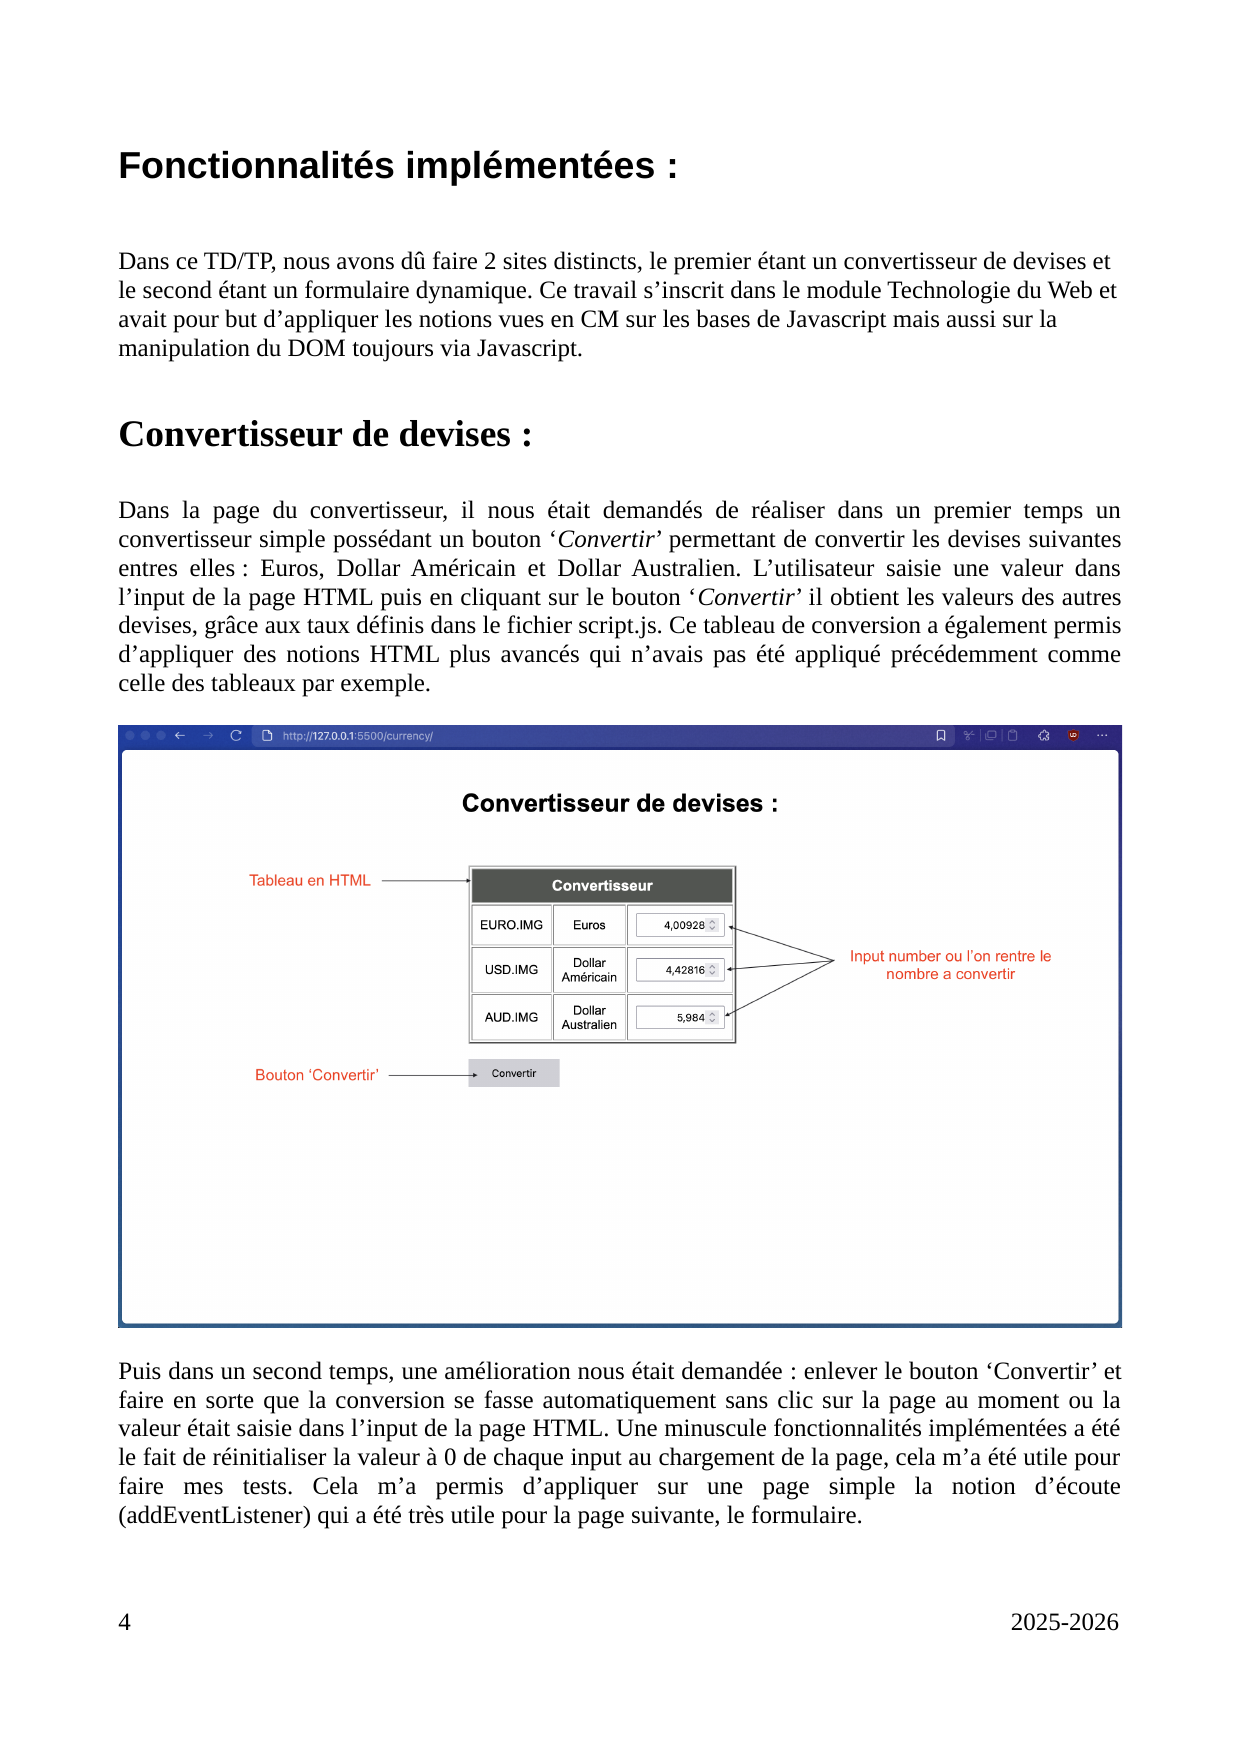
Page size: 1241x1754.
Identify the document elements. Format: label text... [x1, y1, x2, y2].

picture [118, 725, 1123, 1328]
text Puis dans un second temps, une amélioration nous était demandée : enlever le bouton ‘Convertir’ et faire en sorte que la conversion se fasse automatiquement sans clic sur la page au moment ou la valeur était saisie dans l’input de la page HTML. Une minuscule fonctionnalités implémentées a été le fait de réinitialiser la valeur à 0 de chaque input au chargement de la page, cela m’a été utile pour faire mes tests. Cela m’a permis d’appliquer sur une page simple la notion d’écoute (addEventListener) qui a été très utile pour la page suivante, le formulaire. [118, 1356, 1122, 1528]
text Dans ce TD/TP, nous avons dû faire 2 sites distincts, le premier étant un convertisseur de devises et le second étant un formulaire dynamique. Ce travail s’inscrit dans le module Technologie du Web et avait pour but d’appliquer les notions vues en CM sur les bases de Javascript mais aussi sur la manipulation du DOM toujours via Javascript. [118, 246, 1122, 361]
subtitle Convertisseur de devises : [118, 411, 1122, 454]
text Dans la page du convertisseur, il nous était demandés de réaliser dans un premier temps un convertisseur simple possédant un bouton ‘Convertir’ permettant de convertir les devises suivantes entres elles : Euros, Dollar Américain et Dollar Australien. L’utilisateur saisie une valeur dans l’input de la page HTML puis en cliquant sur le bouton ‘Convertir’ il obtient les valeurs des autres devises, grâce aux taux définis dans le fichier script.js. Ce tableau de conversion a également permis d’appliquer des notions HTML plus avancés qui n’avais pas été appliqué précédemment comme celle des tableaux par exemple. [118, 495, 1122, 697]
subtitle Fonctionnalités implémentées : [118, 143, 1122, 186]
